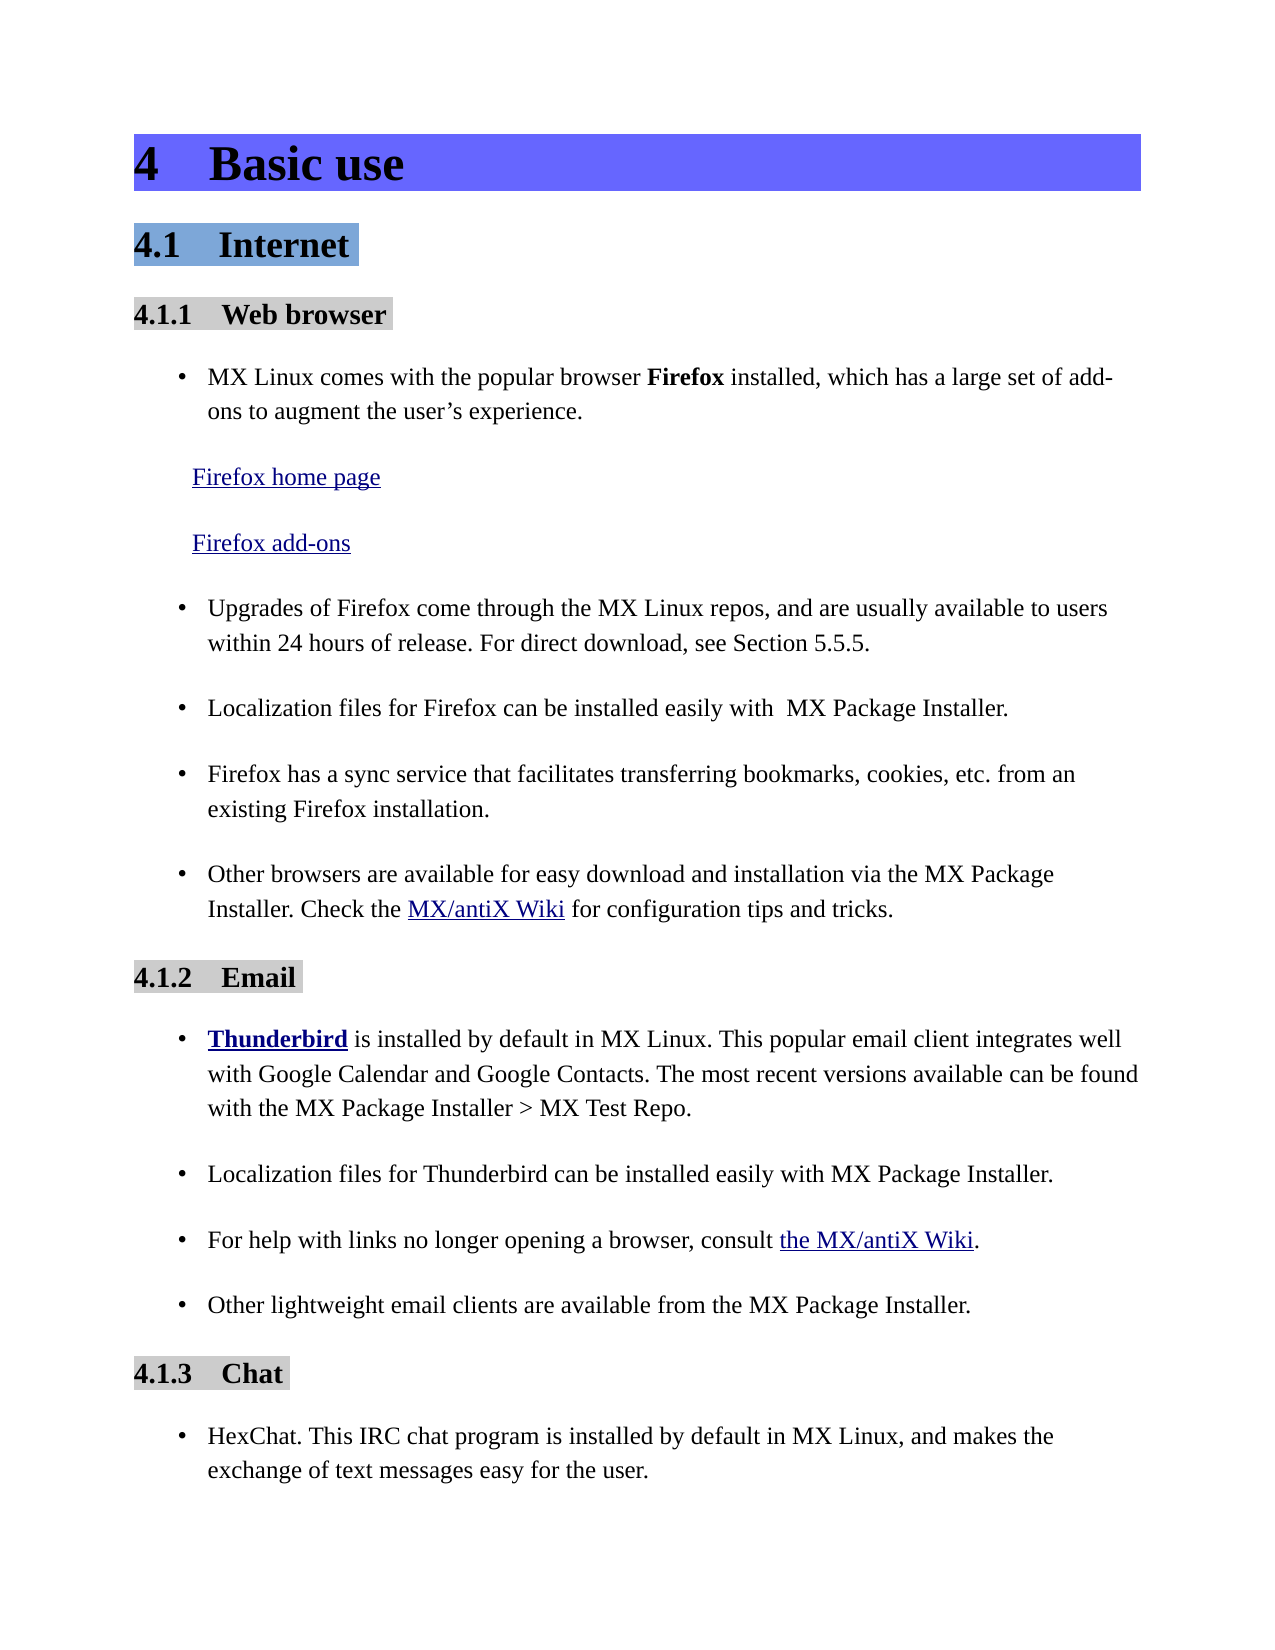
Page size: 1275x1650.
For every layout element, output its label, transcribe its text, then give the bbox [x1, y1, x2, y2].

list MX Linux comes with the popular browser Firefox installed, which has a large set of add-ons to augment the user’s experience. [178, 362, 1141, 425]
list Thunderbird is installed by default in MX Linux. This popular email client integrates well with Google Calendar and Google Contacts. The most recent versions available can be found with the MX Package Installer > MX Test Repo. [178, 1024, 1141, 1122]
subtitle 4 Basic use [134, 134, 1141, 191]
list Other lightweight email clients are available from the MX Package Installer. [178, 1291, 1141, 1319]
subtitle 4.1.1 Web browser [393, 297, 1141, 330]
list Localization files for Firefox can be installed easily with MX Package Installer. [178, 693, 1141, 722]
subtitle 4.1.3 Chat [290, 1356, 1141, 1390]
subtitle 4.1 Internet [134, 222, 1141, 266]
list For help with links no longer opening a browser, consult the MX/antiX Wiki. [178, 1225, 1141, 1254]
list Localization files for Thunderbird can be installed easily with MX Package Installer. [178, 1159, 1141, 1188]
list Firefox home page [162, 462, 1157, 491]
subtitle 4.1.2 Email [303, 960, 1141, 993]
list HexChat. This IRC chat program is installed by default in MX Linux, and makes the exchange of text messages easy for the user. [178, 1421, 1141, 1484]
list Firefox has a sync service that facilitates transferring bookmarks, cookies, etc. from an existing Firefox installation. [178, 759, 1141, 822]
list Firefox add-ons [162, 528, 1157, 556]
list Other browsers are available for easy download and installation via the MX Package Installer. Check the MX/antiX Wiki for configuration tips and tricks. [178, 859, 1141, 923]
list Upgrades of Firefox come through the MX Linux repos, and are usually available to users within 24 hours of release. For direct download, see Section 5.5.5. [178, 593, 1141, 657]
